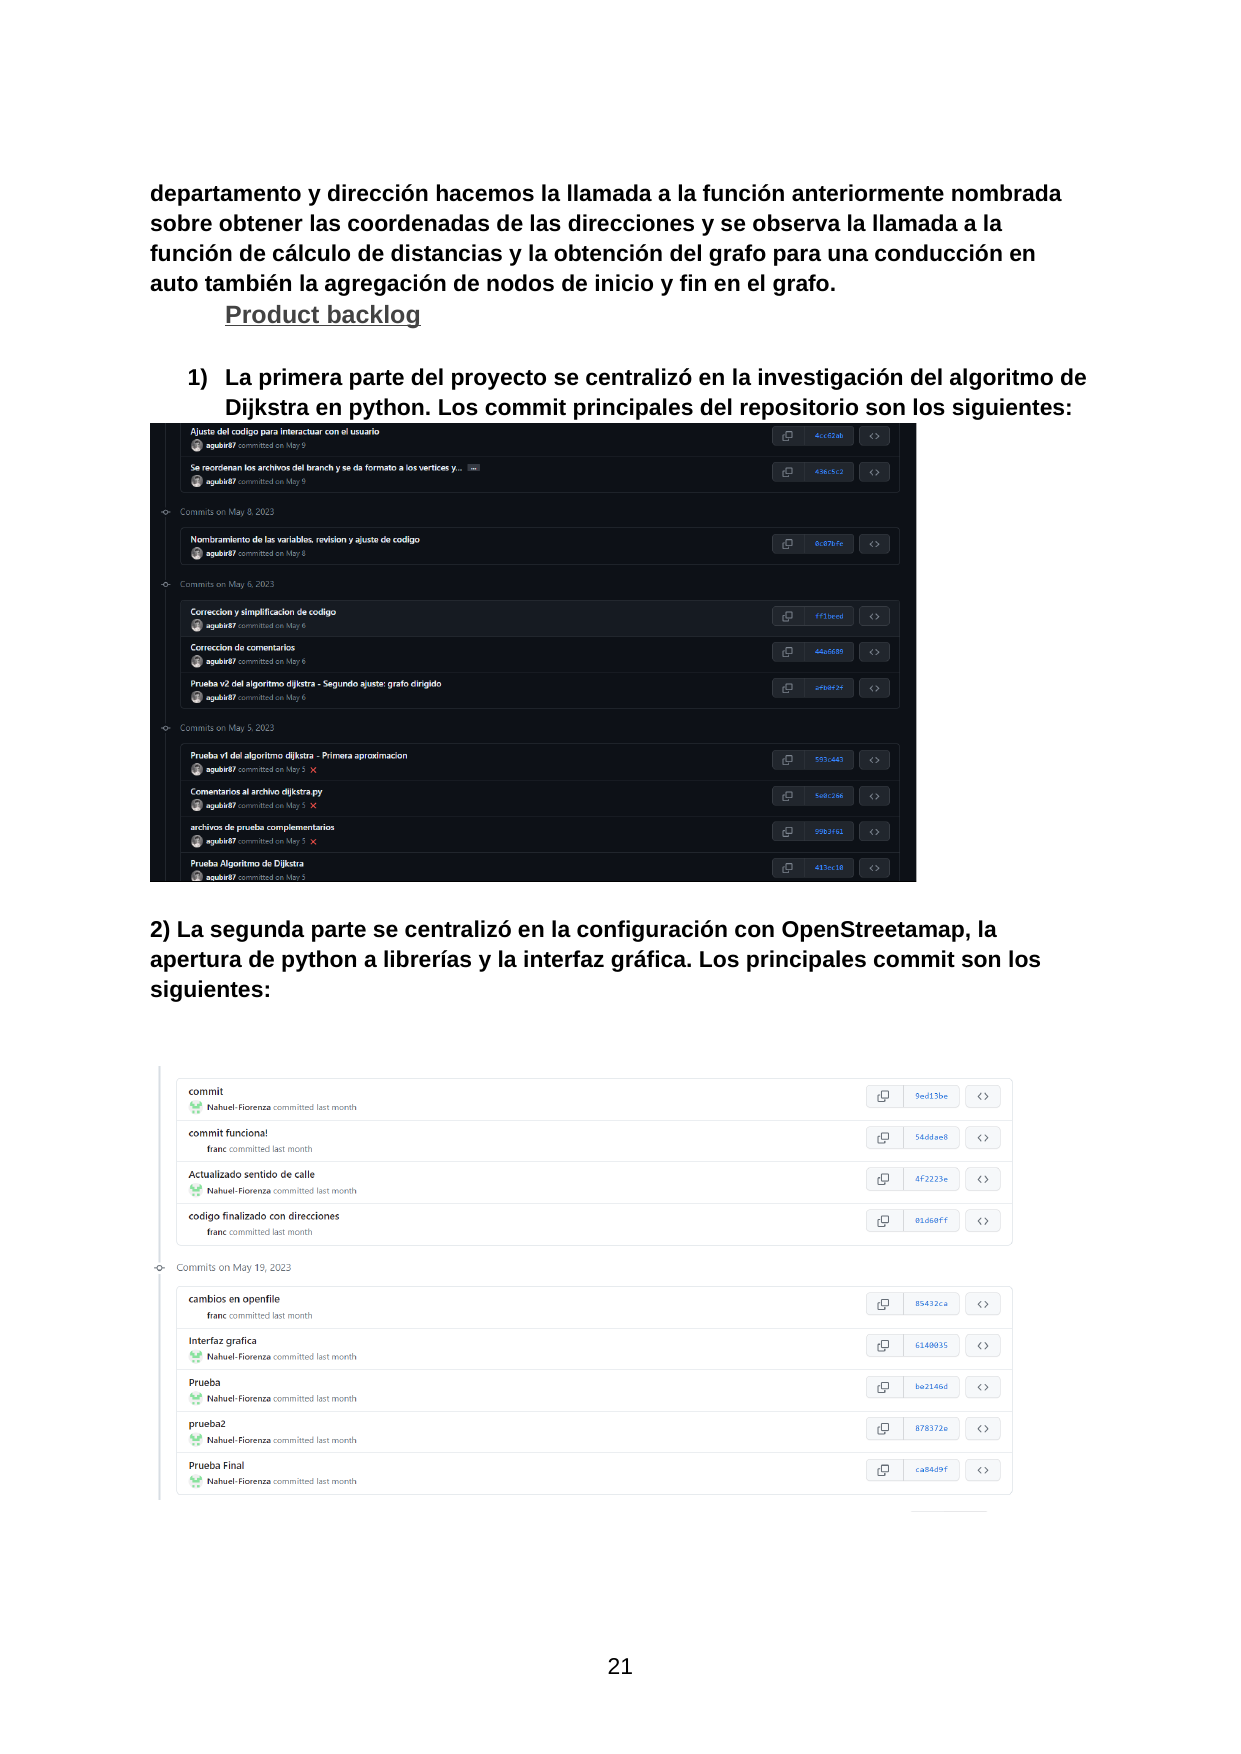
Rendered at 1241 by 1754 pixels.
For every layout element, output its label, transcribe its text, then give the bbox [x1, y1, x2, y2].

text 2) La segunda parte se centralizó en la configuración con OpenStreetamap, la apertura de python a librerías y la interfaz gráfica. Los principales commit son los siguientes: [150, 916, 1090, 1003]
picture [150, 423, 917, 882]
text Product backlog [150, 300, 1090, 329]
picture [150, 1066, 1031, 1512]
list La primera parte del proyecto se centralizó en la investigación del algoritmo de Dijkstra en python. Los commit principales del repositorio son los siguientes: [187, 363, 1090, 420]
text departamento y dirección hacemos la llamada a la función anteriormente nombrada sobre obtener las coordenadas de las direcciones y se observa la llamada a la función de cálculo de distancias y la obtención del grafo para una conducción en auto también la agregación de nodos de inicio y fin en el grafo. [150, 179, 1090, 296]
